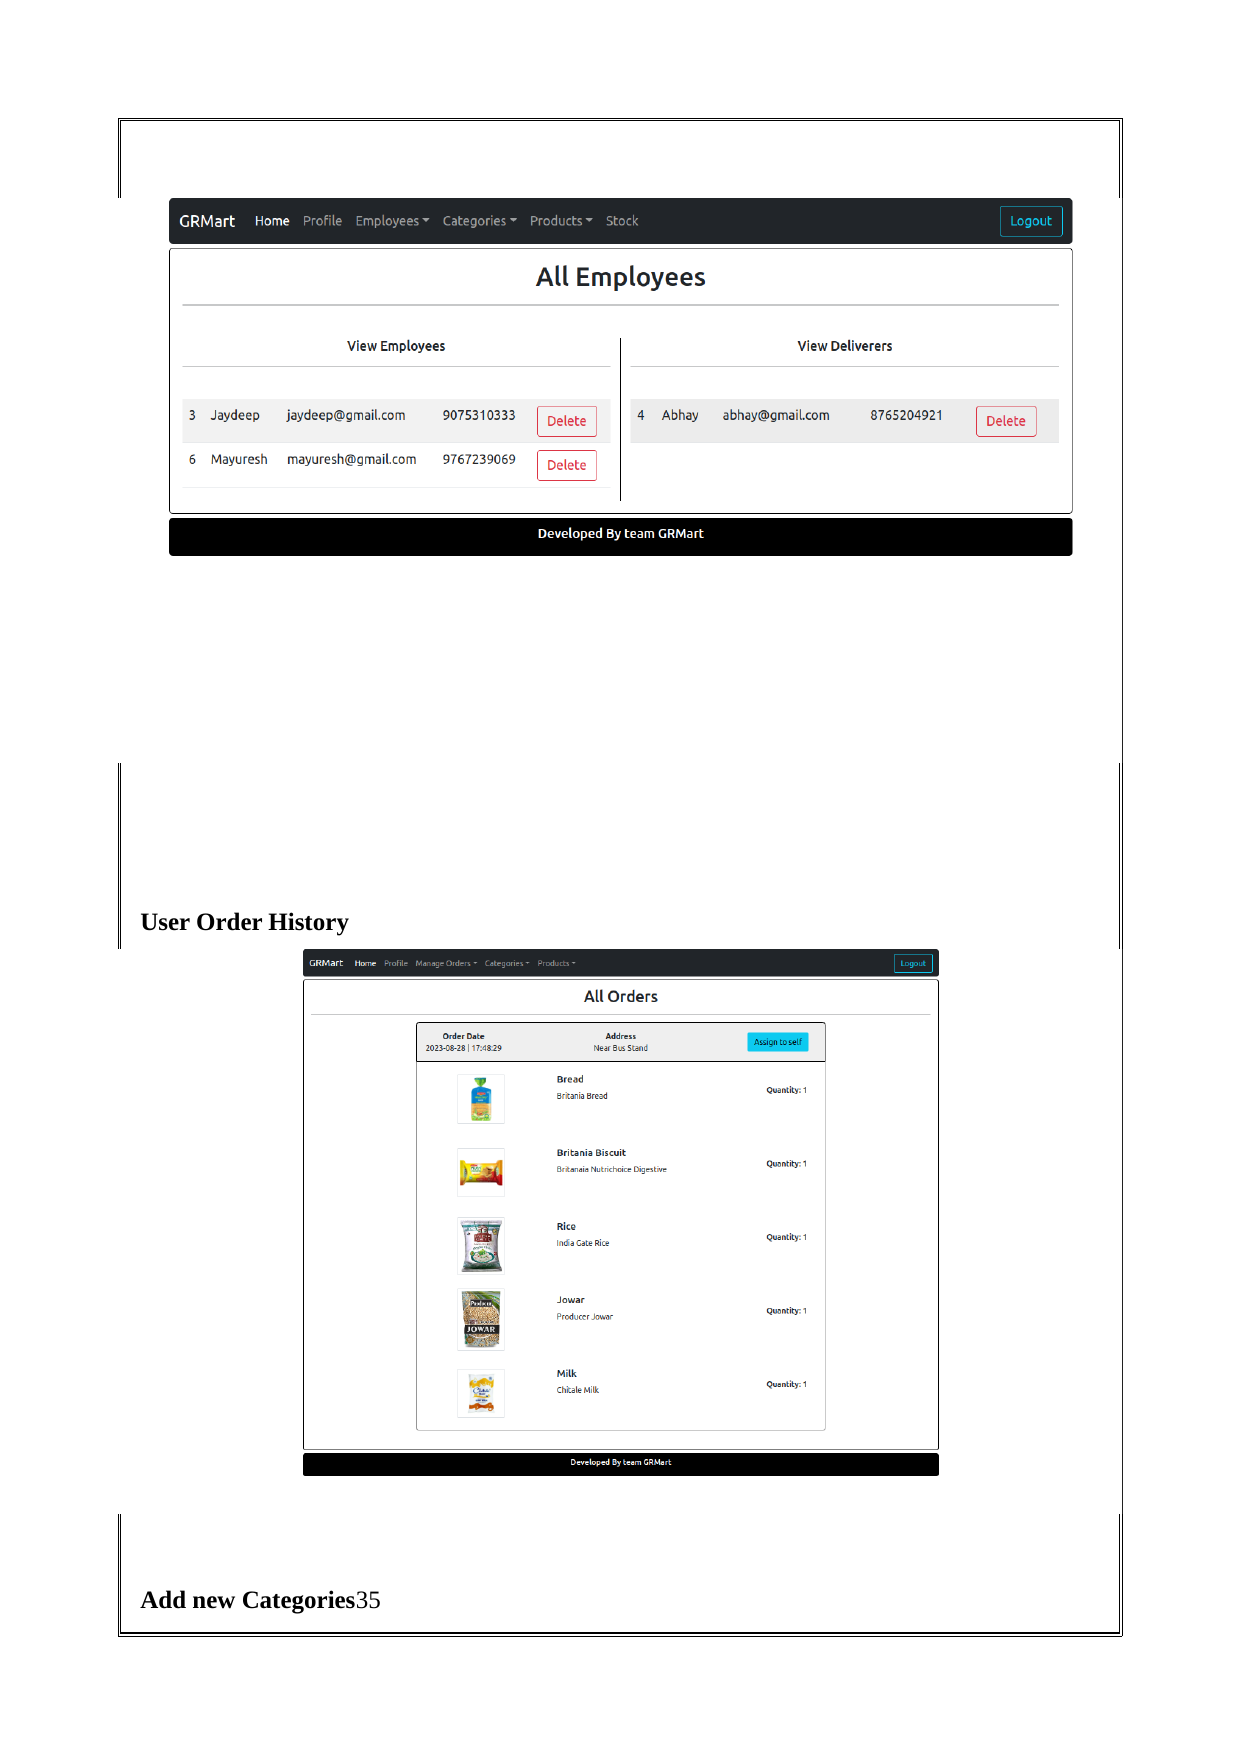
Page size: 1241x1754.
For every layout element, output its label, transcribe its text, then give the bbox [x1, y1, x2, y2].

picture [118, 949, 1123, 1514]
picture [118, 198, 1123, 763]
text User Order History [140, 907, 1100, 935]
